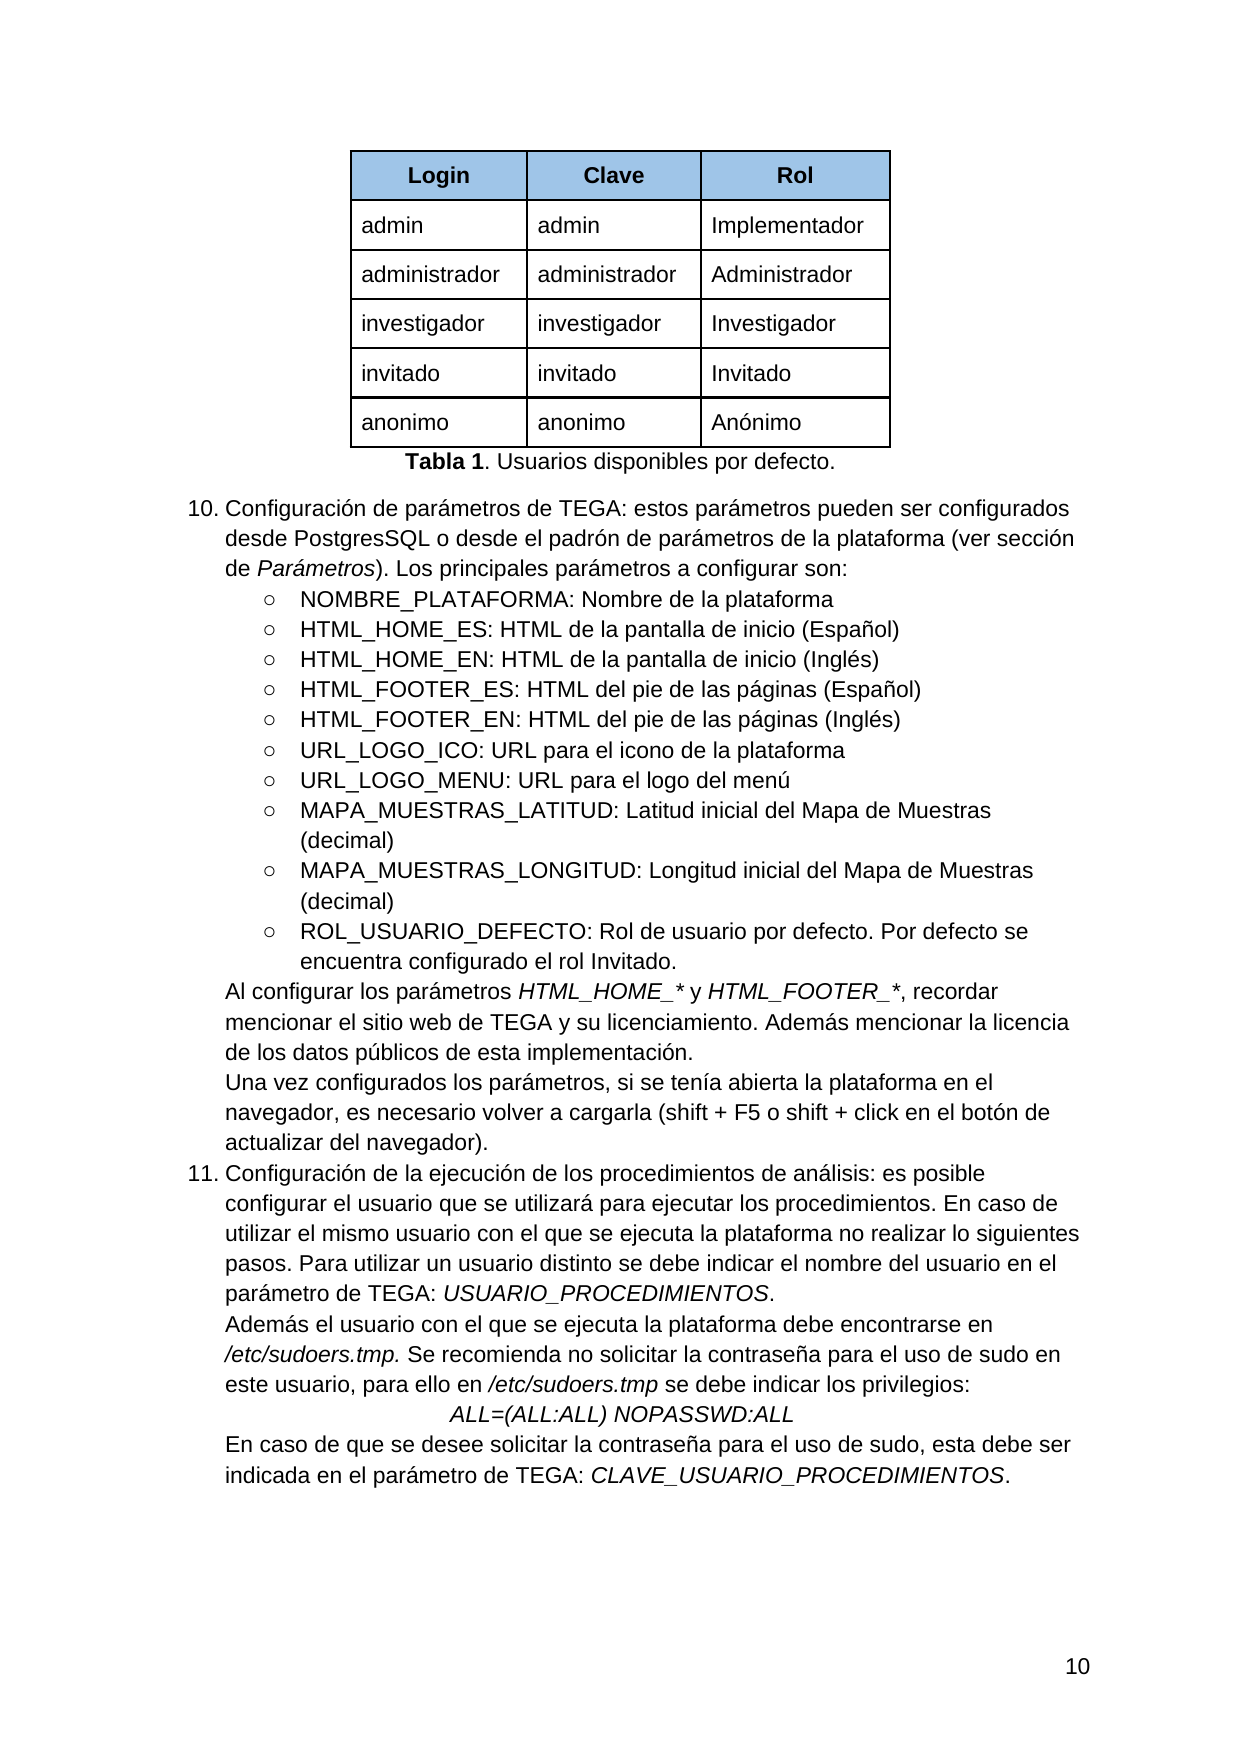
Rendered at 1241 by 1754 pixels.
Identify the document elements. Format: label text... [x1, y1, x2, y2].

table_cell Implementador [702, 201, 889, 248]
table_cell anonimo [528, 399, 700, 446]
list HTML_HOME_ES: HTML de la pantalla de inicio (Español) [262, 616, 1090, 642]
table_cell administrador [528, 251, 700, 298]
list Configuración de la ejecución de los procedimientos de análisis: es posible configurar el usuario que se utilizará para ejecutar los procedimientos. En caso de utilizar el mismo usuario con el que se ejecuta la plataforma no realizar lo siguientes pasos. Para utilizar un usuario distinto se debe indicar el nombre del usuario en el parámetro de TEGA: USUARIO_PROCEDIMIENTOS. Además el usuario con el que se ejecuta la plataforma debe encontrarse en /etc/sudoers.tmp. Se recomienda no solicitar la contraseña para el uso de sudo en este usuario, para ello en /etc/sudoers.tmp se debe indicar los privilegios: ALL=(ALL:ALL) NOPASSWD:ALL En caso de que se desee solicitar la contraseña para el uso de sudo, esta debe ser indicada en el parámetro de TEGA: CLAVE_USUARIO_PROCEDIMIENTOS. [187, 1159, 1090, 1488]
text Al configurar los parámetros HTML_HOME_* y HTML_FOOTER_*, recordar mencionar el sitio web de TEGA y su licenciamiento. Además mencionar la licencia de los datos públicos de esta implementación. Una vez configurados los parámetros, si se tenía abierta la plataforma en el navegador, es necesario volver a cargarla (shift + F5 o shift + click en el botón de actualizar del navegador). [225, 978, 1090, 1156]
table_header Login [352, 152, 526, 199]
table_cell Investigador [702, 300, 889, 347]
table_cell invitado [352, 349, 526, 396]
list HTML_FOOTER_EN: HTML del pie de las páginas (Inglés) [262, 706, 1090, 733]
list URL_LOGO_ICO: URL para el icono de la plataforma [262, 737, 1090, 763]
table_cell investigador [528, 300, 700, 347]
list Configuración de parámetros de TEGA: estos parámetros pueden ser configurados desde PostgresSQL o desde el padrón de parámetros de la plataforma (ver sección de Parámetros). Los principales parámetros a configurar son: [187, 495, 1090, 582]
list URL_LOGO_MENU: URL para el logo del menú [262, 767, 1090, 793]
text Tabla 1. Usuarios disponibles por defecto. [150, 448, 1090, 474]
list HTML_FOOTER_ES: HTML del pie de las páginas (Español) [262, 676, 1090, 702]
table_cell Anónimo [702, 399, 889, 446]
list MAPA_MUESTRAS_LONGITUD: Longitud inicial del Mapa de Muestras (decimal) [262, 857, 1090, 914]
table_header Rol [702, 152, 889, 199]
table_cell admin [528, 201, 700, 248]
table_cell administrador [352, 251, 526, 298]
list NOMBRE_PLATAFORMA: Nombre de la plataforma [262, 586, 1090, 612]
table_header Clave [528, 152, 700, 199]
table_cell Invitado [702, 349, 889, 396]
list HTML_HOME_EN: HTML de la pantalla de inicio (Inglés) [262, 646, 1090, 672]
table_cell anonimo [352, 399, 526, 446]
list ROL_USUARIO_DEFECTO: Rol de usuario por defecto. Por defecto se encuentra configurado el rol Invitado. [262, 918, 1090, 974]
table_cell Administrador [702, 251, 889, 298]
table_cell admin [352, 201, 526, 248]
table_cell invitado [528, 349, 700, 396]
table_cell investigador [352, 300, 526, 347]
list MAPA_MUESTRAS_LATITUD: Latitud inicial del Mapa de Muestras (decimal) [262, 797, 1090, 853]
